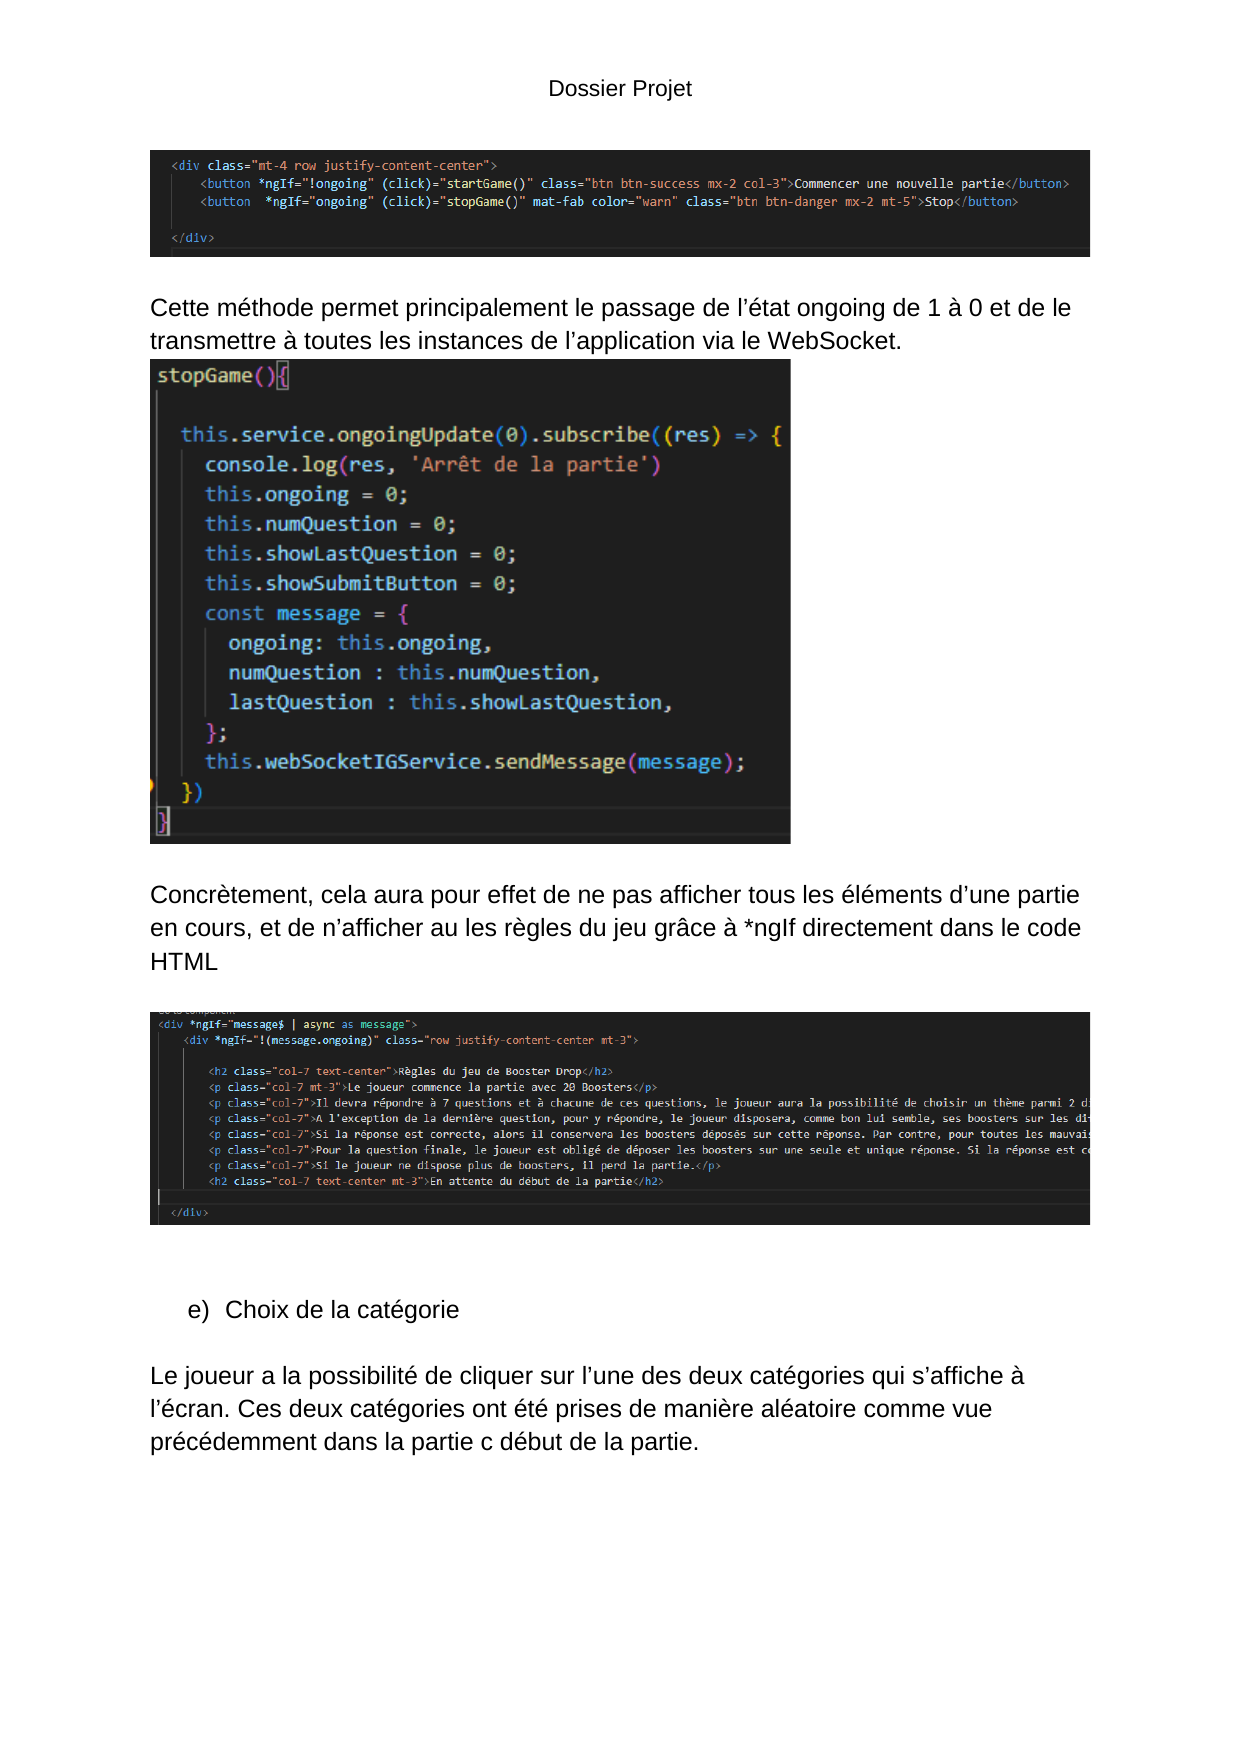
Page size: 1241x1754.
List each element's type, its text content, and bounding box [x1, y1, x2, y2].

list Choix de la catégorie [187, 1295, 1090, 1324]
picture [150, 359, 791, 844]
picture [150, 150, 1091, 257]
picture [150, 1012, 1091, 1225]
text Cette méthode permet principalement le passage de l’état ongoing de 1 à 0 et de le transmettre à toutes les instances de l’application via le WebSocket. [150, 293, 1090, 355]
text Concrètement, cela aura pour effet de ne pas afficher tous les éléments d’une partie en cours, et de n’afficher au les règles du jeu grâce à *ngIf directement dans le code HTML [150, 880, 1090, 975]
text Le joueur a la possibilité de cliquer sur l’une des deux catégories qui s’affiche à l’écran. Ces deux catégories ont été prises de manière aléatoire comme vue précédemment dans la partie c début de la partie. [150, 1361, 1090, 1456]
